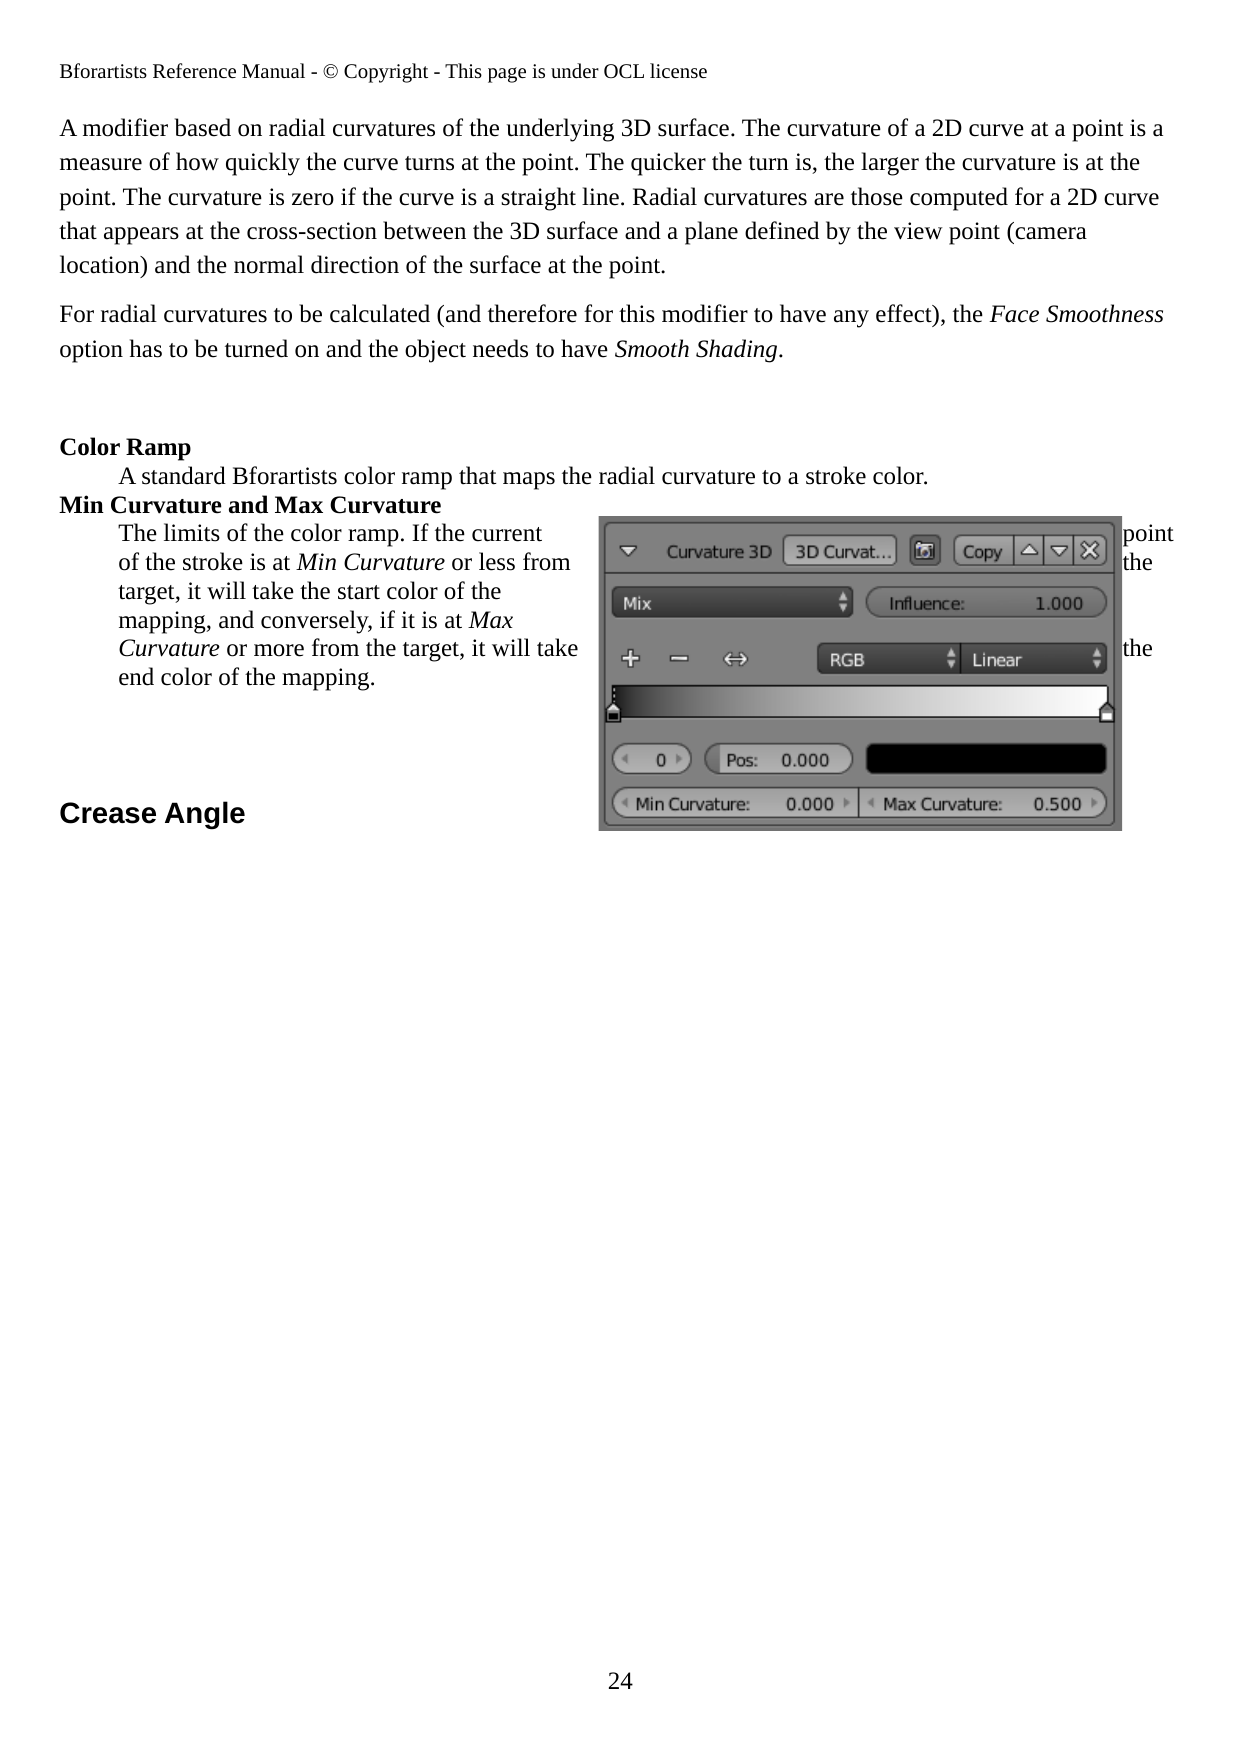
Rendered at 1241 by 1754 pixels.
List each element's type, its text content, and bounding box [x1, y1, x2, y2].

subtitle Min Curvature and Max Curvature [59, 490, 1181, 518]
subtitle Color Ramp [59, 432, 1181, 461]
list A standard Bforartists color ramp that maps the radial curvature to a stroke color. [118, 461, 1181, 490]
picture [598, 516, 1123, 831]
subtitle [1123, 796, 1181, 829]
text A modifier based on radial curvatures of the underlying 3D surface. The curvature of a 2D curve at a point is a measure of how quickly the curve turns at the point. The quicker the turn is, the larger the curvature is at the point. The curvature is zero if the curve is a straight line. Radial curvatures are those computed for a 2D curve that appears at the cross-section between the 3D surface and a plane defined by the view point (camera location) and the normal direction of the surface at the point. [59, 113, 1181, 279]
list The limits of the color ramp. If the current point of the stroke is at Min Curvature or less from the target, it will take the start color of the mapping, and conversely, if it is at Max Curvature or more from the target, it will take the end color of the mapping. [118, 518, 598, 691]
text For radial curvatures to be calculated (and therefore for this modifier to have any effect), the Face Smoothness option has to be turned on and the object needs to have Smooth Shading. [59, 299, 1181, 363]
subtitle Crease Angle [59, 796, 598, 829]
list The limits of the color ramp. If the current point of the stroke is at Min Curvature or less from the target, it will take the start color of the mapping, and conversely, if it is at Max Curvature or more from the target, it will take the end color of the mapping. [1123, 518, 1181, 691]
